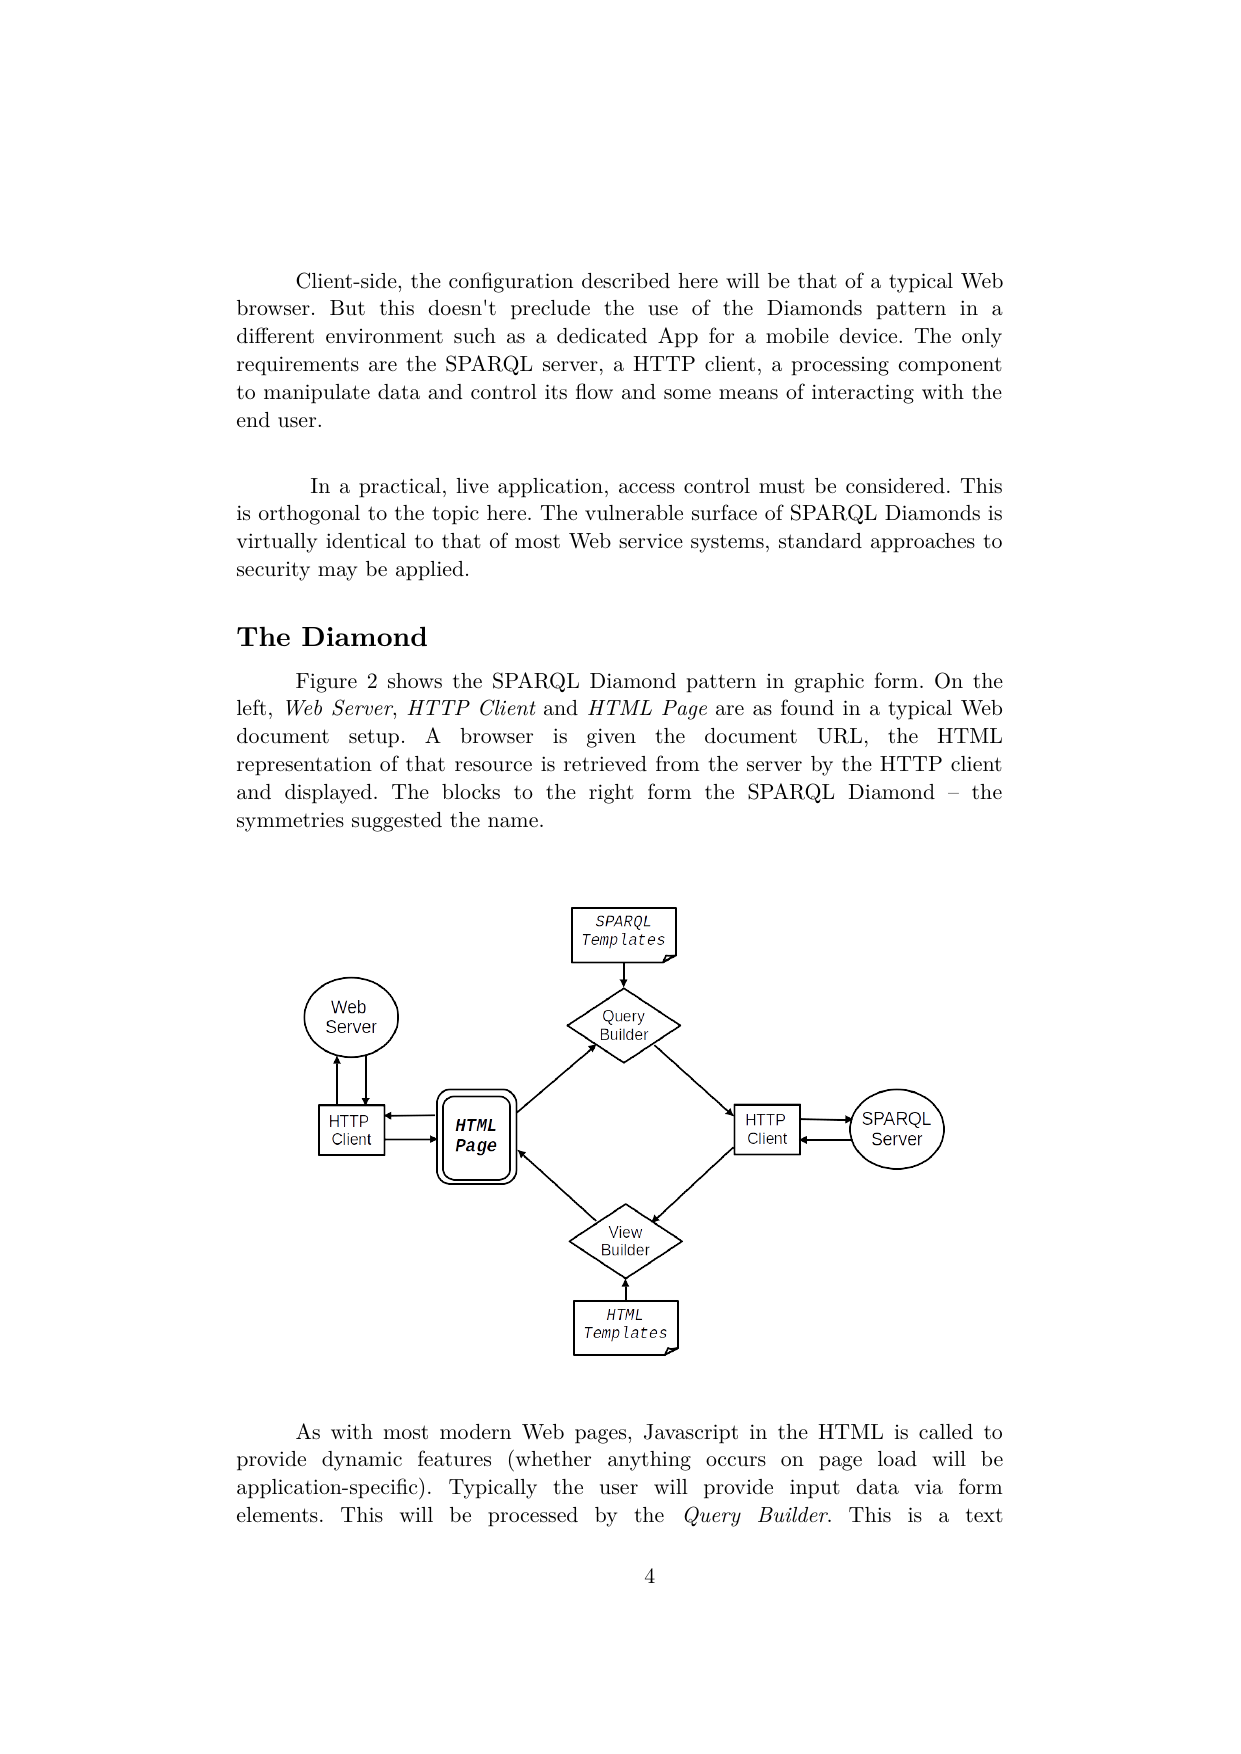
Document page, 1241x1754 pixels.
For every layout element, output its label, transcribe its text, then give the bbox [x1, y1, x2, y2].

text Client-side, the configuration described here will be that of a typical Web browser. But this doesn't preclude the use of the Diamonds pattern in a different environment such as a dedicated App for a mobile device. The only requirements are the SPARQL server, a HTTP client, a processing component to manipulate data and control its flow and some means of interacting with the end user. [236, 266, 1004, 434]
text Figure 2 shows the SPARQL Diamond pattern in graphic form. On the left, Web Server, HTTP Client and HTML Page are as found in a typical Web document setup. A browser is given the document URL, the HTML representation of that resource is retrieved from the server by the HTTP client and displayed. The blocks to the right form the SPARQL Diamond – the symmetries suggested the name. [236, 666, 1004, 834]
picture [236, 840, 1004, 1383]
subtitle The Diamond [236, 618, 1004, 654]
text As with most modern Web pages, Javascript in the HTML is called to provide dynamic features (whether anything occurs on page load will be application-specific). Typically the user will provide input data via form elements. This will be processed by the Query Builder. This is a text [236, 1417, 1004, 1529]
text In a practical, live application, access control must be considered. This is orthogonal to the topic here. The vulnerable surface of SPARQL Diamonds is virtually identical to that of most Web service systems, standard approaches to security may be applied. [236, 471, 1004, 583]
